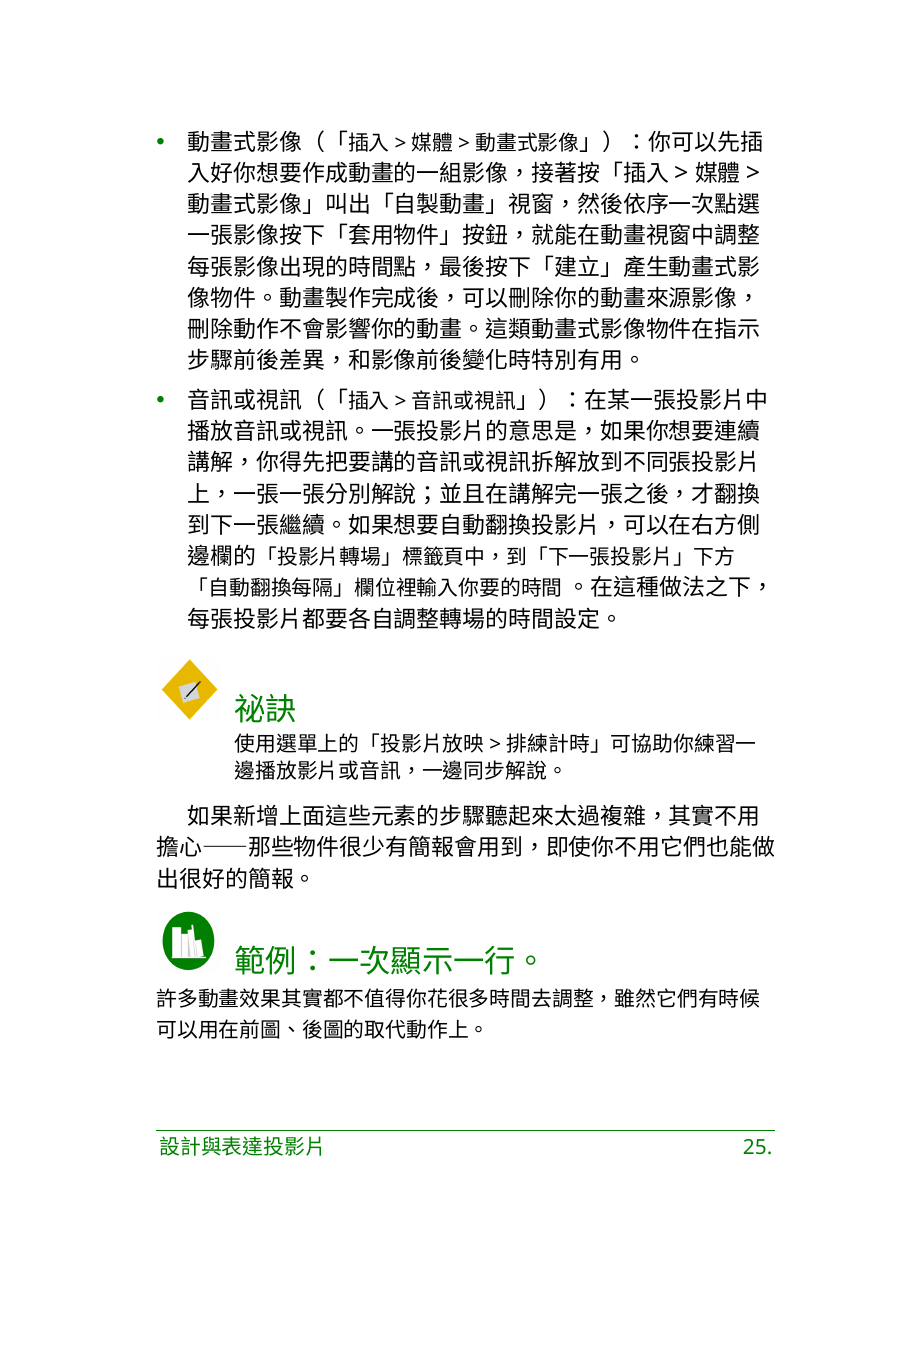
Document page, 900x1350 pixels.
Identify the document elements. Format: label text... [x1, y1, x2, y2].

picture [157, 658, 220, 721]
list 動畫式影像（「插入 > 媒體 > 動畫式影像」）：你可以先插入好你想要作成動畫的一組影像，接著按「插入 > 媒體 > 動畫式影像」叫出「自製動畫」視窗，然後依序一次點選一張影像按下「套用物件」按鈕，就能在動畫視窗中調整每張影像出現的時間點，最後按下「建立」產生動畫式影像物件。動畫製作完成後，可以刪除你的動畫來源影像，刪除動作不會影響你的動畫。這類動畫式影像物件在指示步驟前後差異，和影像前後變化時特別有用。 [156, 125, 775, 375]
text 許多動畫效果其實都不值得你花很多時間去調整，雖然它們有時候可以用在前圖、後圖的取代動作上。 [156, 981, 775, 1044]
subtitle 範例：一次顯示一行。 [156, 909, 775, 981]
list 祕訣 [156, 657, 775, 730]
text 使用選單上的「投影片放映 > 排練計時」可協助你練習一邊播放影片或音訊，一邊同步解說。 [234, 730, 775, 784]
text 如果新增上面這些元素的步驟聽起來太過複雜，其實不用擔心——那些物件很少有簡報會用到，即使你不用它們也能做出很好的簡報。 [156, 799, 775, 893]
picture [157, 909, 220, 973]
list 音訊或視訊（「插入 > 音訊或視訊」）：在某一張投影片中播放音訊或視訊。一張投影片的意思是，如果你想要連續講解，你得先把要講的音訊或視訊拆解放到不同張投影片上，一張一張分別解說；並且在講解完一張之後，才翻換到下一張繼續。如果想要自動翻換投影片，可以在右方側邊欄的「投影片轉場」標籤頁中，到「下一張投影片」下方「自動翻換每隔」欄位裡輸入你要的時間 。在這種做法之下，每張投影片都要各自調整轉場的時間設定。 [156, 383, 775, 633]
